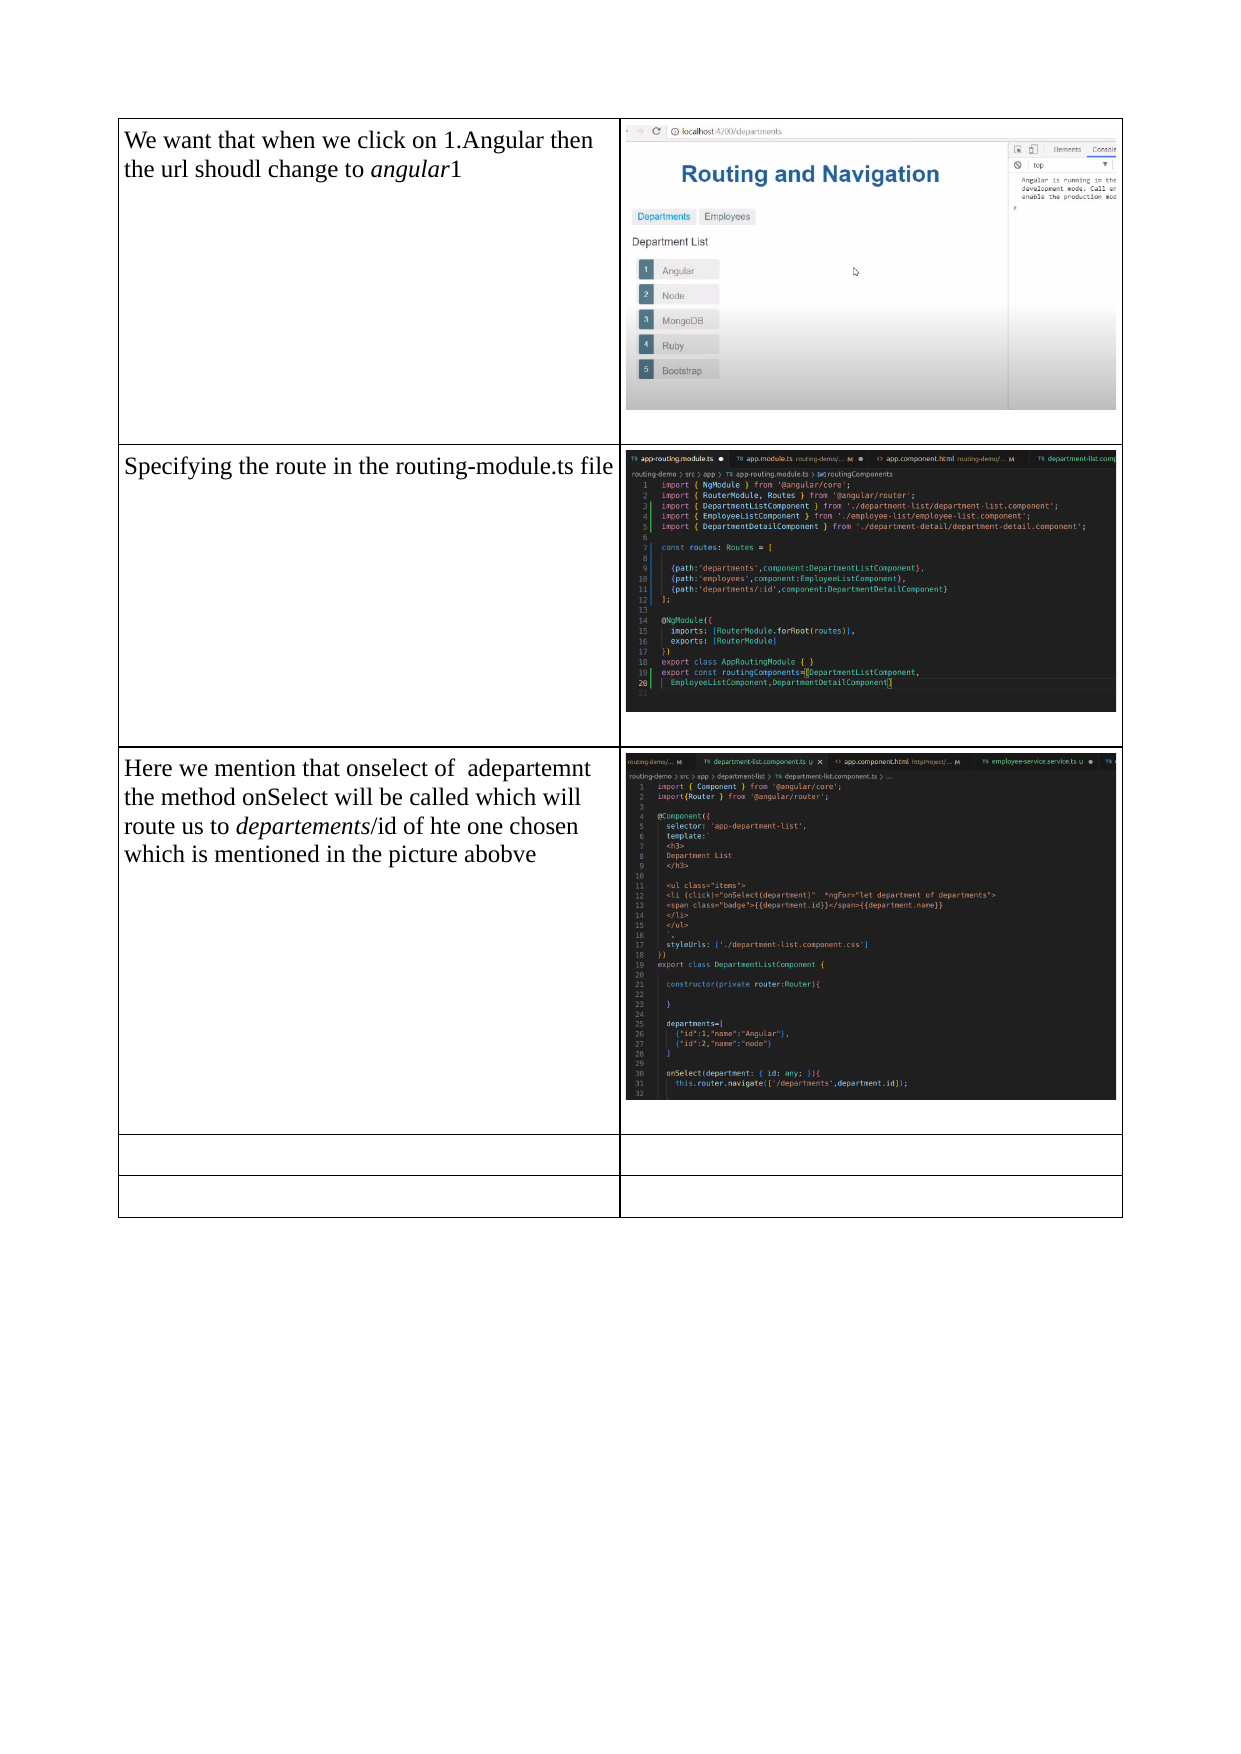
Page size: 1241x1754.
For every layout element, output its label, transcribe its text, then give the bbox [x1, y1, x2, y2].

table_cell [621, 1135, 1122, 1175]
table_cell [119, 1176, 619, 1217]
table_cell [621, 119, 1122, 444]
picture [625, 125, 1117, 410]
table_cell [621, 748, 1122, 1134]
picture [625, 450, 1117, 712]
table_cell [621, 445, 1122, 746]
table_cell Specifying the route in the routing-module.ts file [119, 445, 619, 746]
table_cell Here we mention that onselect of adepartemnt the method onSelect will be called which will route us to departements/id of hte one chosen which is mentioned in the picture abobve [119, 748, 619, 1134]
table_cell [621, 1176, 1122, 1217]
table_cell [119, 1135, 619, 1175]
table_cell We want that when we click on 1.Angular then the url shoudl change to angular1 [119, 119, 619, 444]
picture [625, 753, 1117, 1100]
